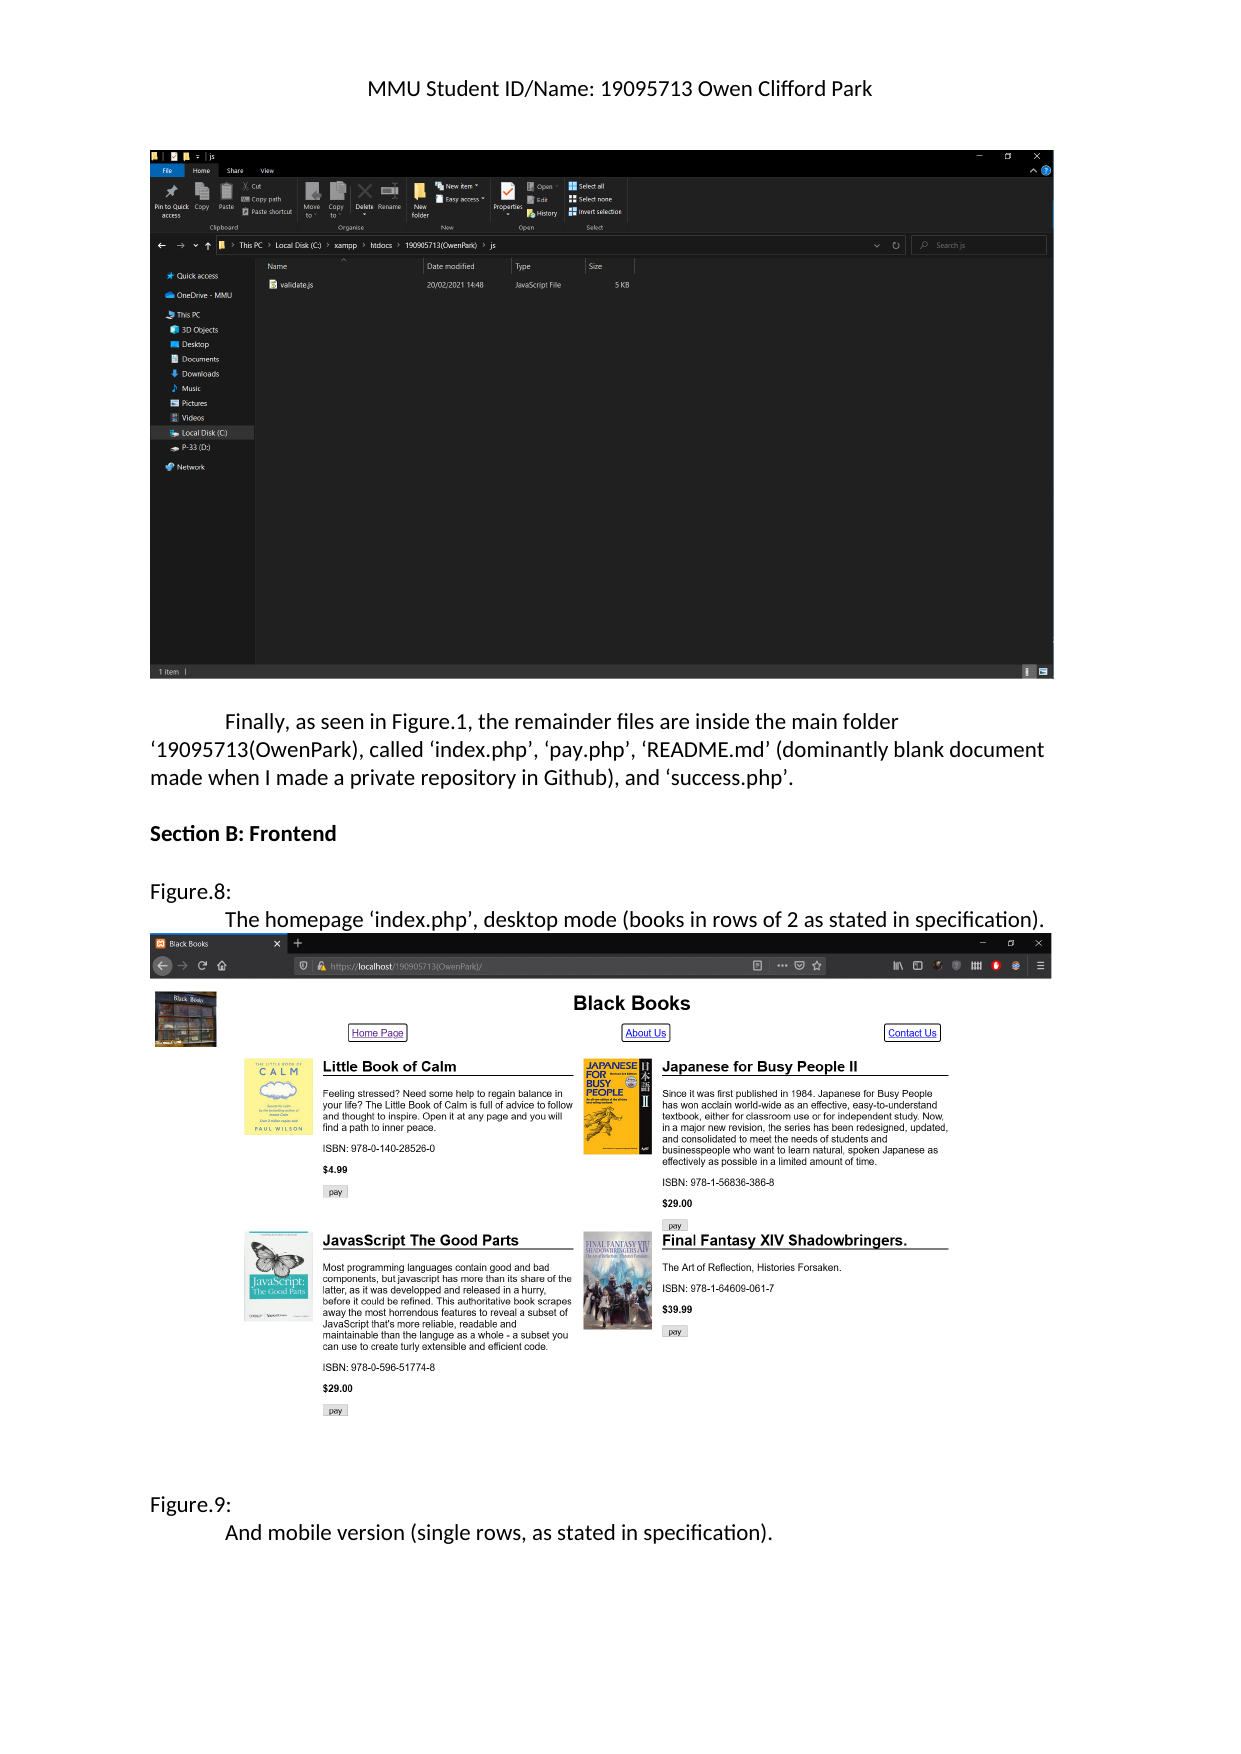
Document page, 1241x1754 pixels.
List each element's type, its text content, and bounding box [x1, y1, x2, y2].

text Finally, as seen in Figure.1, the remainder files are inside the main folder ‘19095713(OwenPark), called ‘index.php’, ‘pay.php’, ‘README.md’ (dominantly blank document made when I made a private repository in Github), and ‘success.php’. [150, 707, 1090, 791]
text Figure.8: [150, 877, 1090, 906]
text Figure.9: [150, 1490, 1090, 1518]
text And mobile version (single rows, as stated in specification). [150, 1518, 1090, 1546]
text The homepage ‘index.php’, desktop mode (books in rows of 2 as stated in specification). [150, 906, 1090, 933]
text Section B: Frontend [150, 819, 1090, 847]
